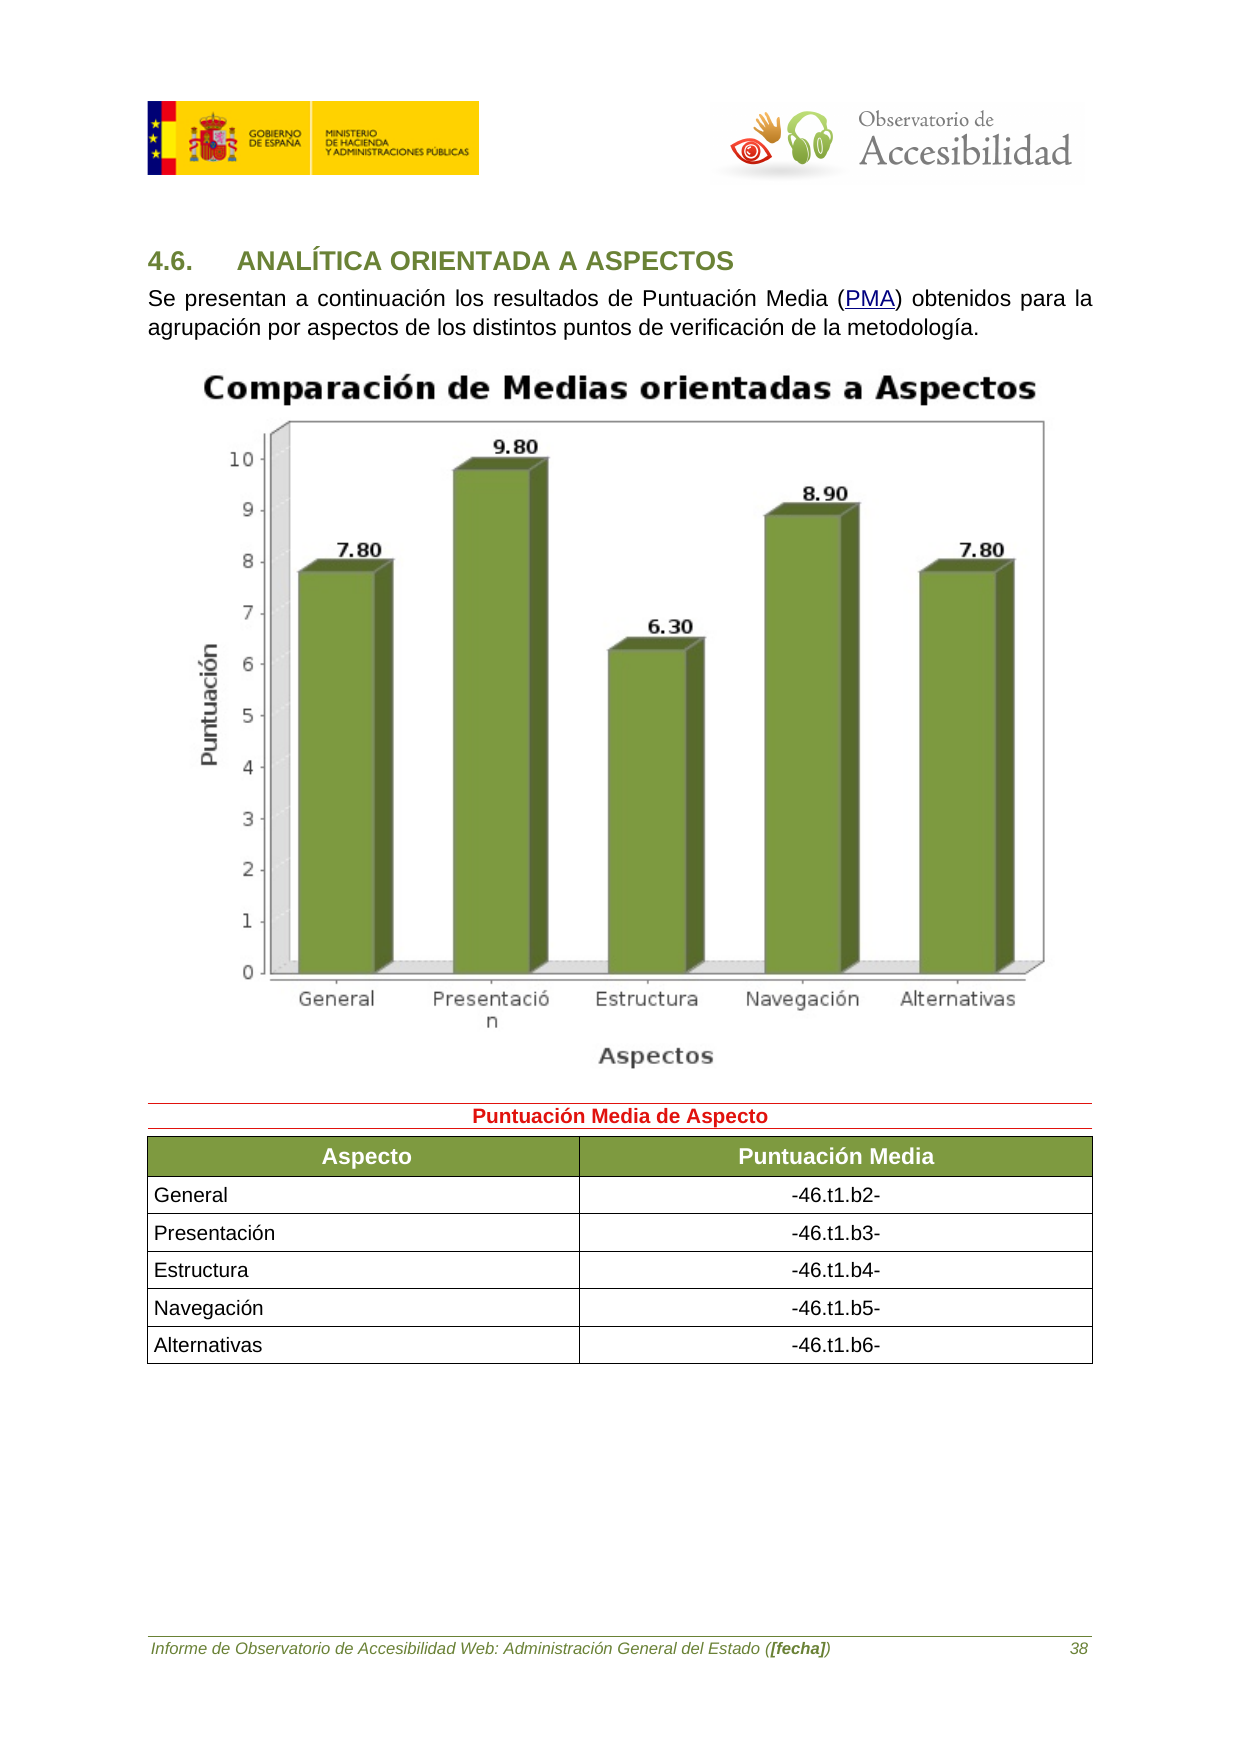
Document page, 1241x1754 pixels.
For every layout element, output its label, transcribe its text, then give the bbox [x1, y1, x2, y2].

table_cell General [148, 1177, 579, 1213]
table_cell -46.t1.b2- [580, 1177, 1092, 1213]
table_cell Estructura [148, 1252, 579, 1288]
subtitle Analítica orientada a aspectos [148, 245, 1092, 276]
table_cell -46.t1.b6- [580, 1327, 1092, 1363]
table_header Aspecto [148, 1137, 579, 1176]
table_cell Alternativas [148, 1327, 579, 1363]
table_header Puntuación Media [580, 1137, 1092, 1176]
text Se presentan a continuación los resultados de Puntuación Media (PMA) obtenidos para la agrupación por aspectos de los distintos puntos de verificación de la metodología. [148, 285, 1092, 341]
text Puntuación Media de Aspecto [148, 1104, 1092, 1128]
table_cell Presentación [148, 1214, 579, 1251]
table_cell -46.t1.b5- [580, 1289, 1092, 1326]
table_cell -46.t1.b4- [580, 1252, 1092, 1288]
picture [178, 368, 1062, 1078]
picture [147, 101, 479, 175]
table_cell -46.t1.b3- [580, 1214, 1092, 1251]
table_cell Navegación [148, 1289, 579, 1326]
picture [710, 102, 1086, 185]
